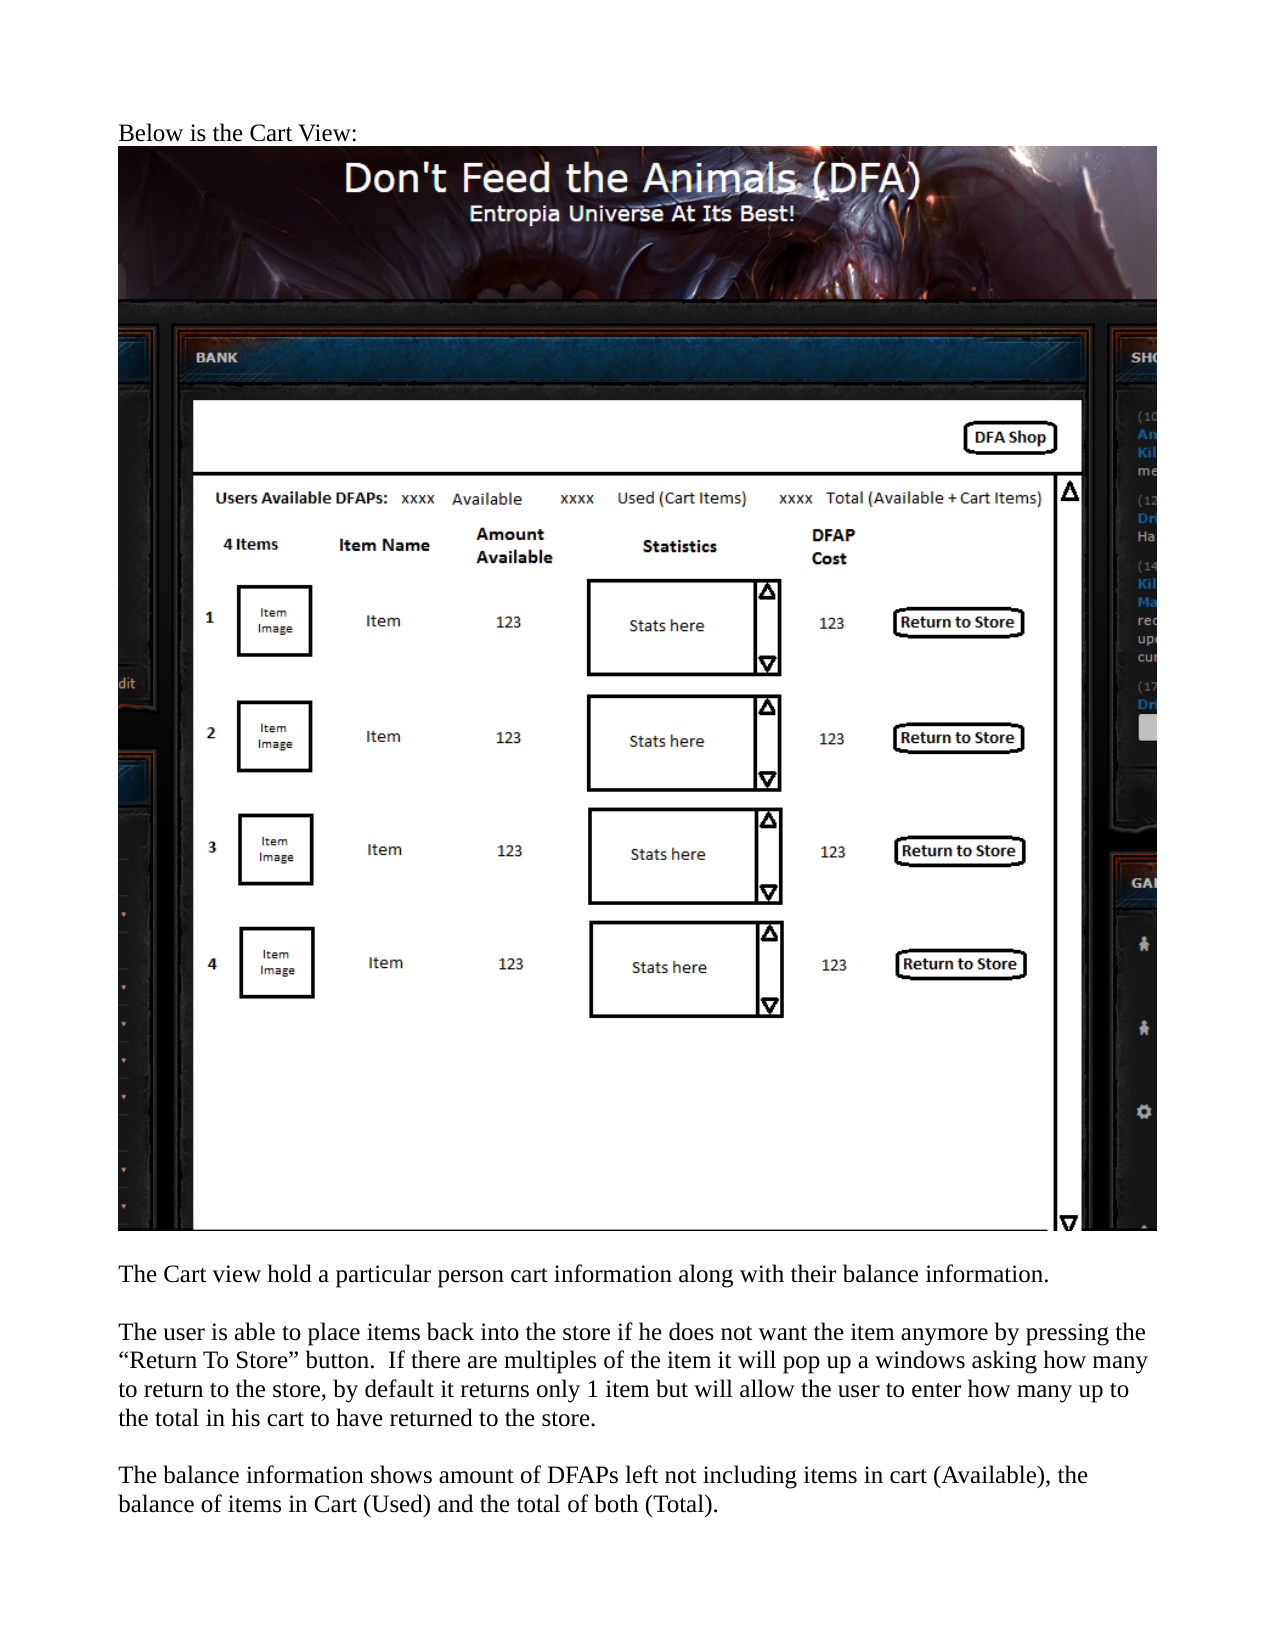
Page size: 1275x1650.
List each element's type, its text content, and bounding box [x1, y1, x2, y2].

text Below is the Cart View: [118, 118, 1157, 146]
text The balance information shows amount of DFAPs left not including items in cart (Available), the balance of items in Cart (Used) and the total of both (Total). [118, 1461, 1157, 1518]
text The Cart view hold a particular person cart information along with their balance information. [118, 1259, 1157, 1288]
picture [118, 146, 1157, 1231]
text The user is able to place items back into the store if he does not want the item anymore by pressing the “Return To Store” button. If there are multiples of the item it will pop up a windows asking how many to return to the store, by default it returns only 1 item but will allow the user to enter how many up to the total in his cart to have returned to the store. [118, 1317, 1157, 1432]
